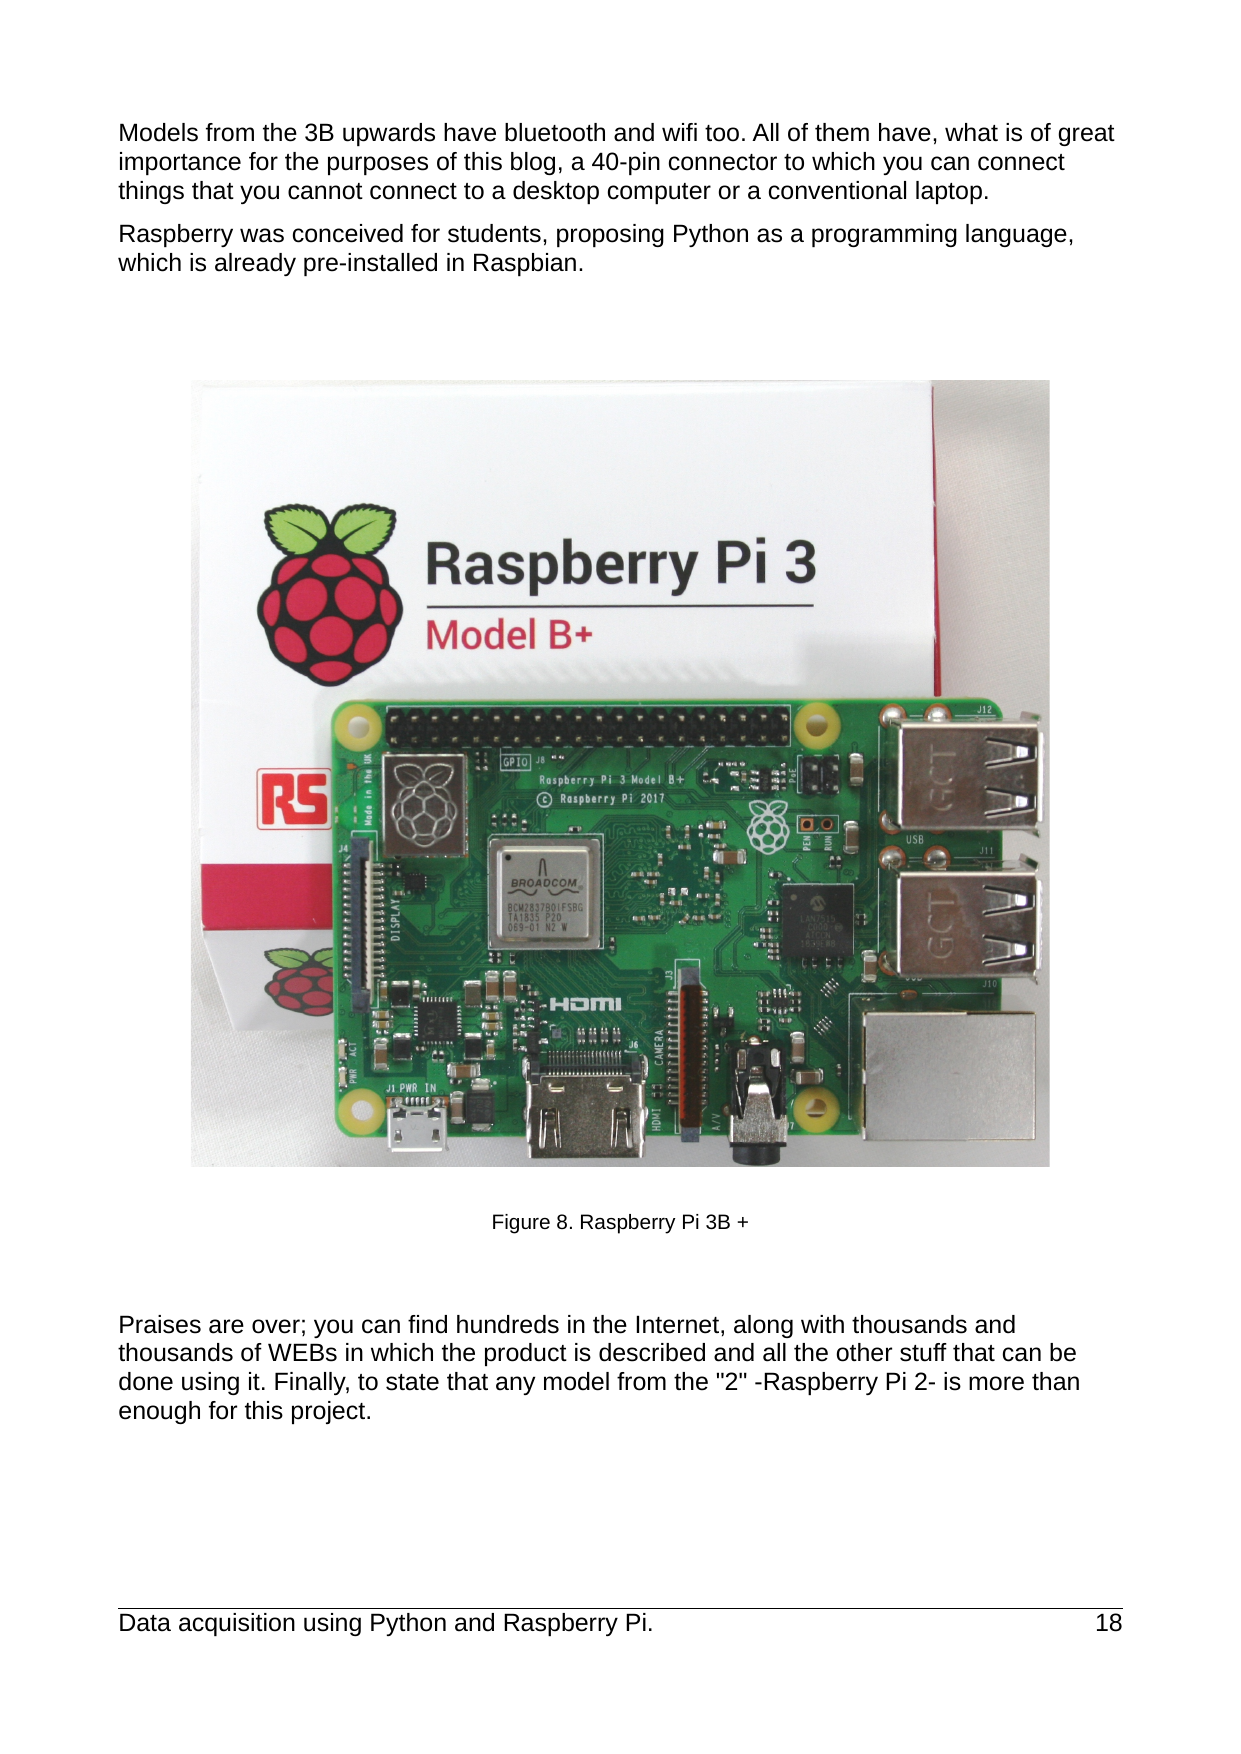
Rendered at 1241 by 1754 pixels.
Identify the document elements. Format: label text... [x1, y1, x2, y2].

text Figure 8. Raspberry Pi 3B + [118, 1210, 1122, 1234]
picture [190, 380, 1050, 1167]
text Models from the 3B upwards have bluetooth and wifi too. All of them have, what is of great importance for the purposes of this blog, a 40-pin connector to which you can connect things that you cannot connect to a desktop computer or a conventional laptop. [118, 118, 1122, 204]
text Praises are over; you can find hundreds in the Internet, along with thousands and thousands of WEBs in which the product is described and all the other stuff that can be done using it. Finally, to state that any model from the "2" -Raspberry Pi 2- is more than enough for this project. [118, 1310, 1122, 1425]
text Raspberry was conceived for students, proposing Python as a programming language, which is already pre-installed in Raspbian. [118, 219, 1122, 276]
